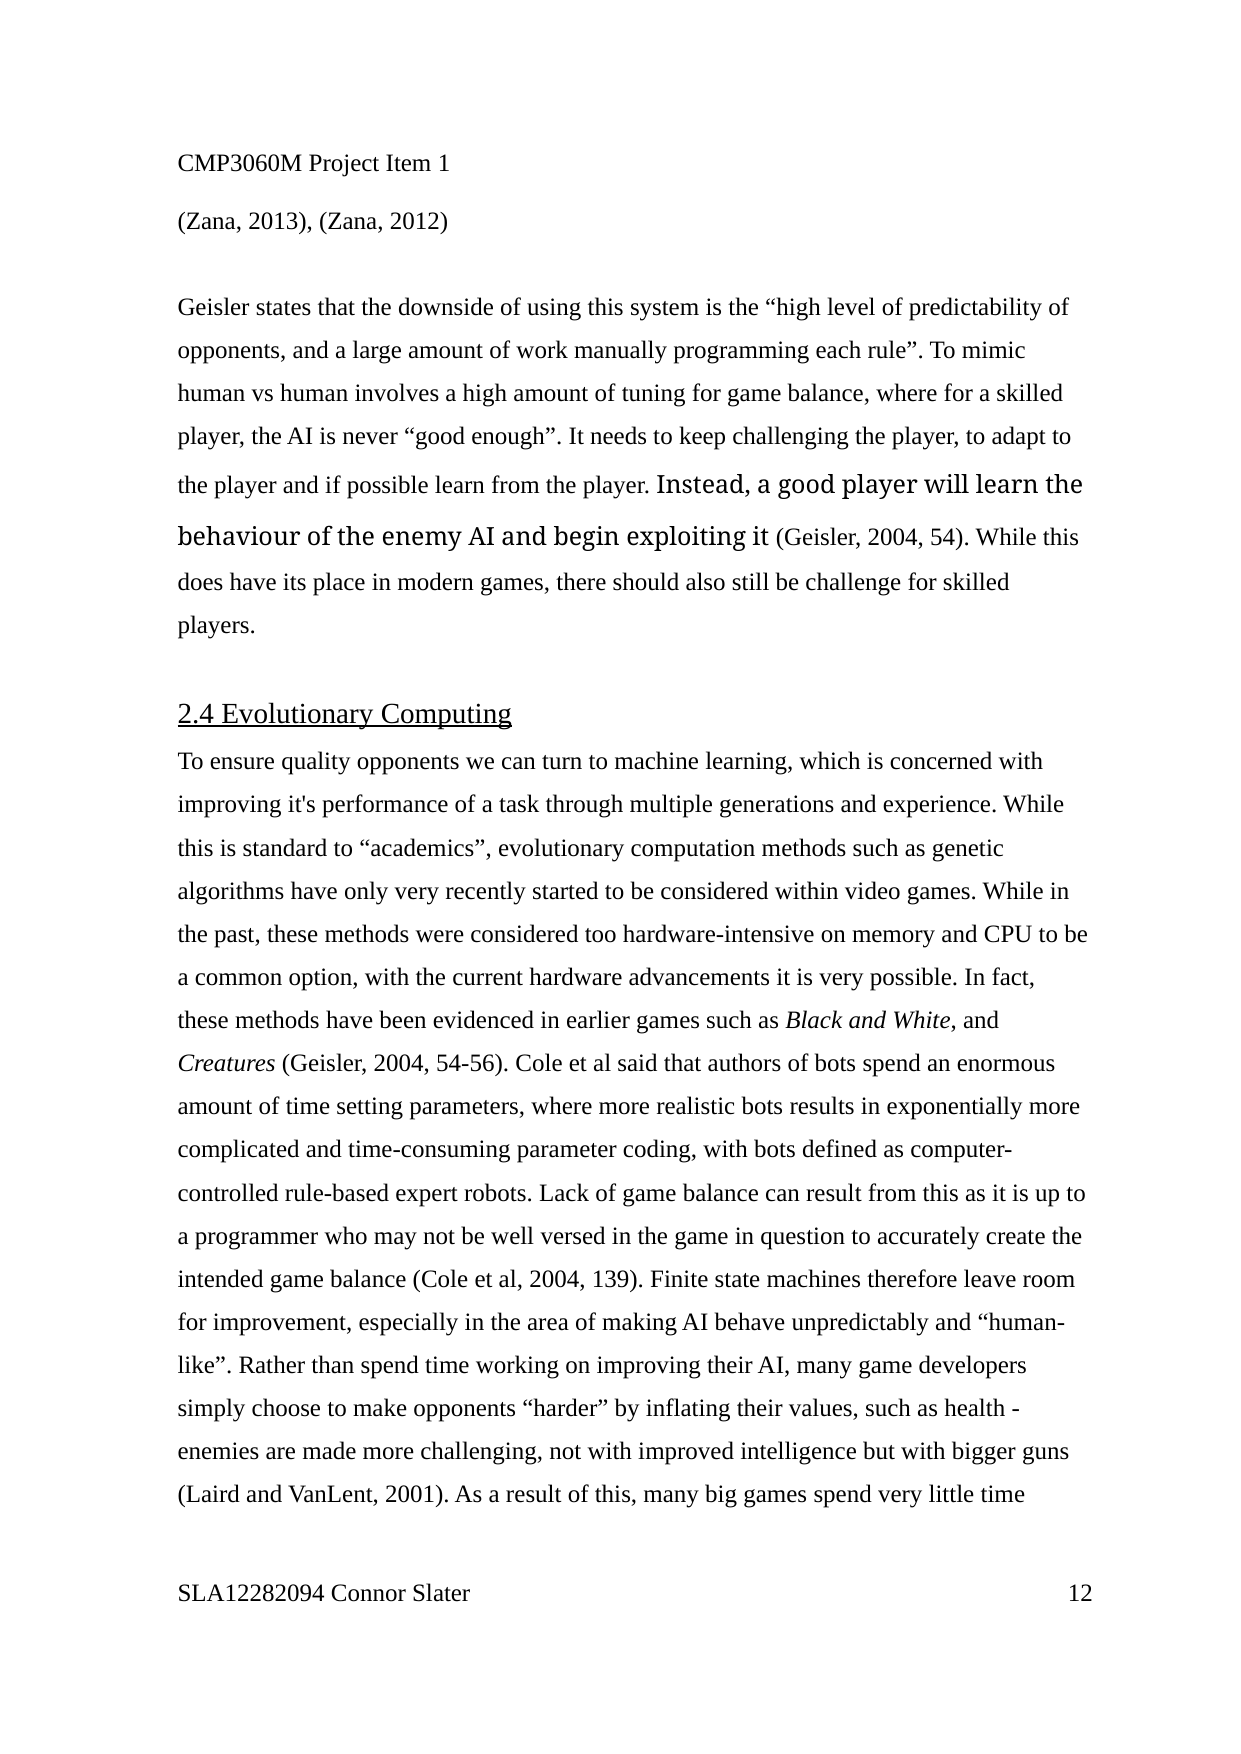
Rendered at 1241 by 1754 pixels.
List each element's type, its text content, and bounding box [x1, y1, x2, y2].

text 2.4 Evolutionary Computing [177, 696, 1093, 729]
text To ensure quality opponents we can turn to machine learning, which is concerned with improving it's performance of a task through multiple generations and experience. While this is standard to “academics”, evolutionary computation methods such as genetic algorithms have only very recently started to be considered within video games. While in the past, these methods were considered too hardware-intensive on memory and CPU to be a common option, with the current hardware advancements it is very possible. In fact, these methods have been evidenced in earlier games such as Black and White, and Creatures (Geisler, 2004, 54-56). Cole et al said that authors of bots spend an enormous amount of time setting parameters, where more realistic bots results in exponentially more complicated and time-consuming parameter coding, with bots defined as computer-controlled rule-based expert robots. Lack of game balance can result from this as it is up to a programmer who may not be well versed in the game in question to accurately create the intended game balance (Cole et al, 2004, 139). Finite state machines therefore leave room for improvement, especially in the area of making AI behave unpredictably and “human-like”. Rather than spend time working on improving their AI, many game developers simply choose to make opponents “harder” by inflating their values, such as health - enemies are made more challenging, not with improved intelligence but with bigger guns (Laird and VanLent, 2001). As a result of this, many big games spend very little time [177, 746, 1093, 1508]
text Geisler states that the downside of using this system is the “high level of predictability of opponents, and a large amount of work manually programming each rule”. To mimic human vs human involves a high amount of tuning for game balance, where for a skilled player, the AI is never “good enough”. It needs to keep challenging the player, to adapt to the player and if possible learn from the player. Instead, a good player will learn the behaviour of the enemy AI and begin exploiting it (Geisler, 2004, 54). While this does have its place in modern games, there should also still be challenge for skilled players. [177, 292, 1093, 638]
text (Zana, 2013), (Zana, 2012) [177, 206, 1093, 234]
